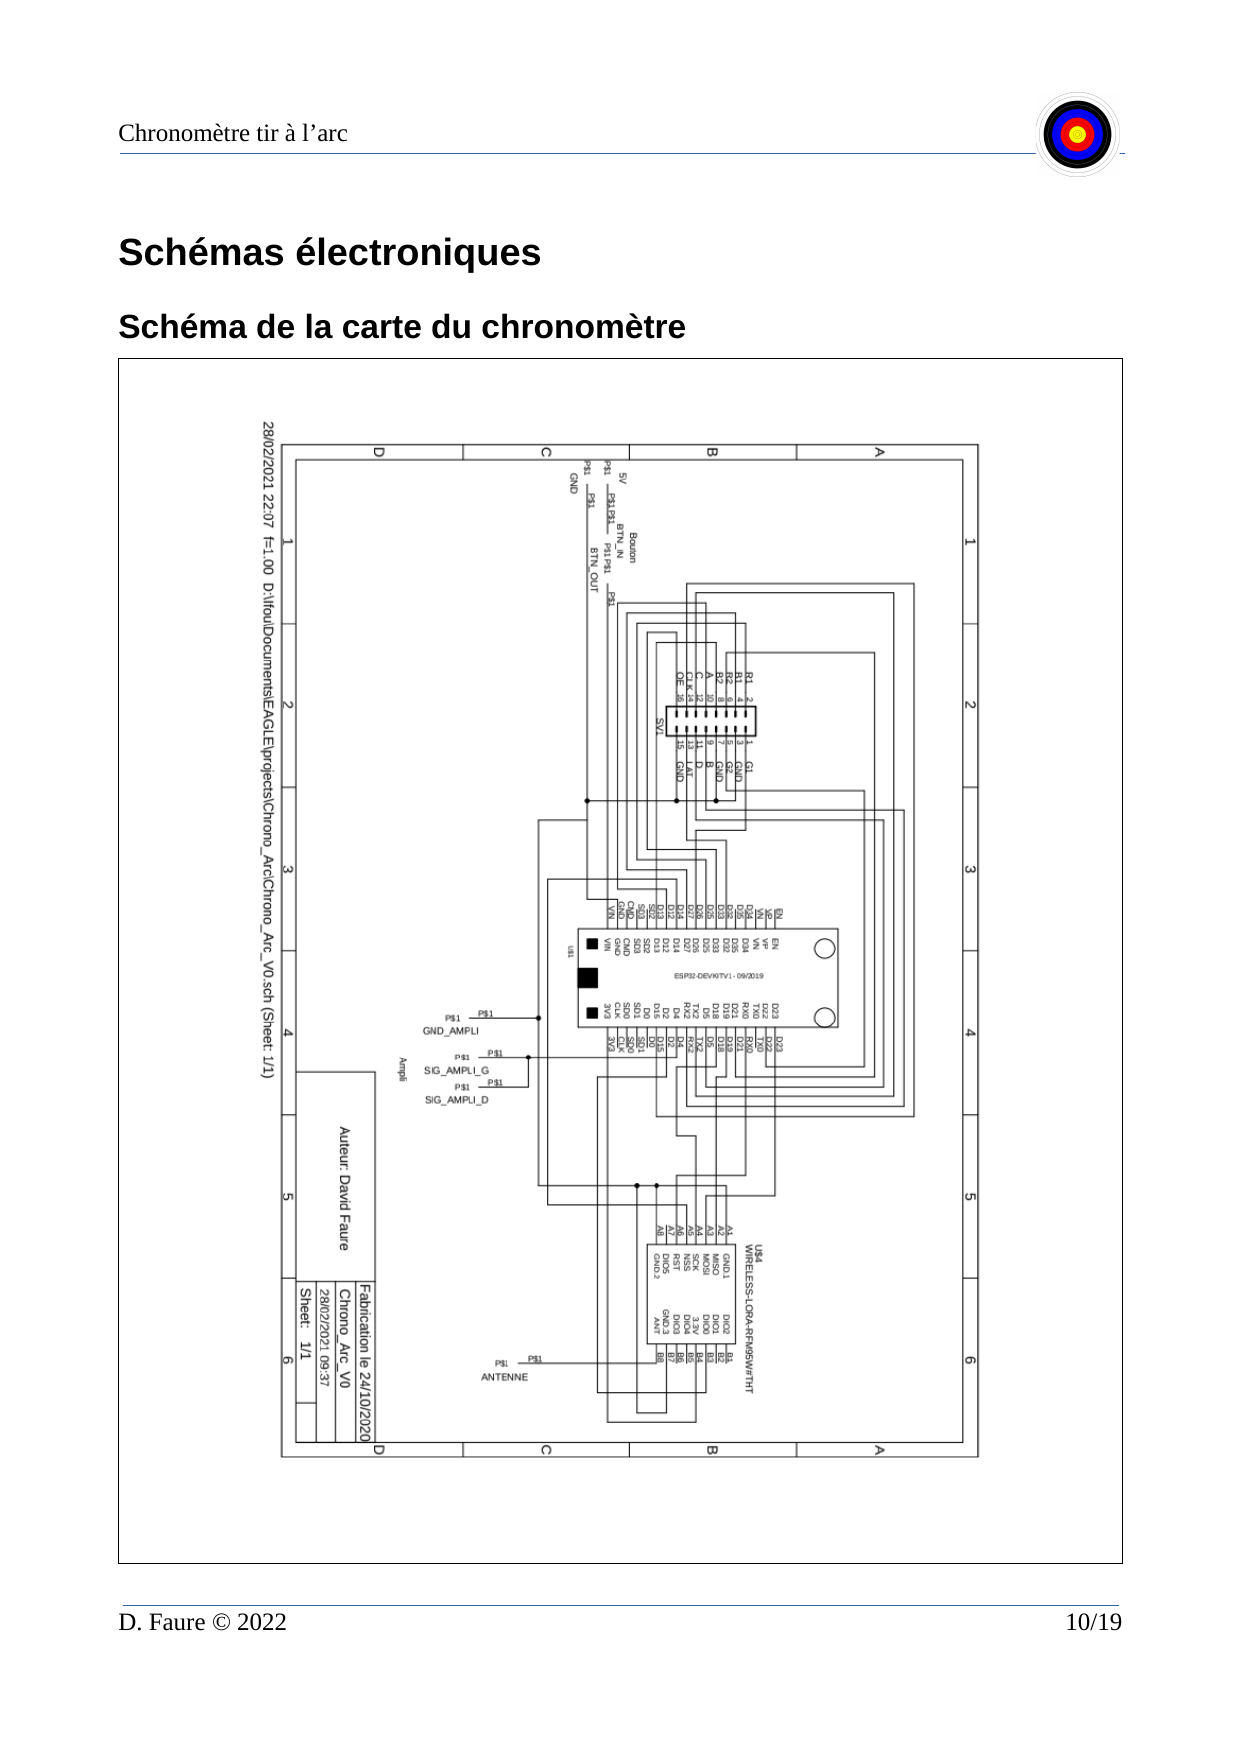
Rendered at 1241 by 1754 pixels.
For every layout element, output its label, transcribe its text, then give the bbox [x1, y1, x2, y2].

table_header [119, 359, 1122, 1563]
subtitle Schémas électroniques [118, 230, 1122, 274]
picture [1035, 92, 1120, 177]
subtitle Schéma de la carte du chronomètre [118, 307, 1122, 346]
